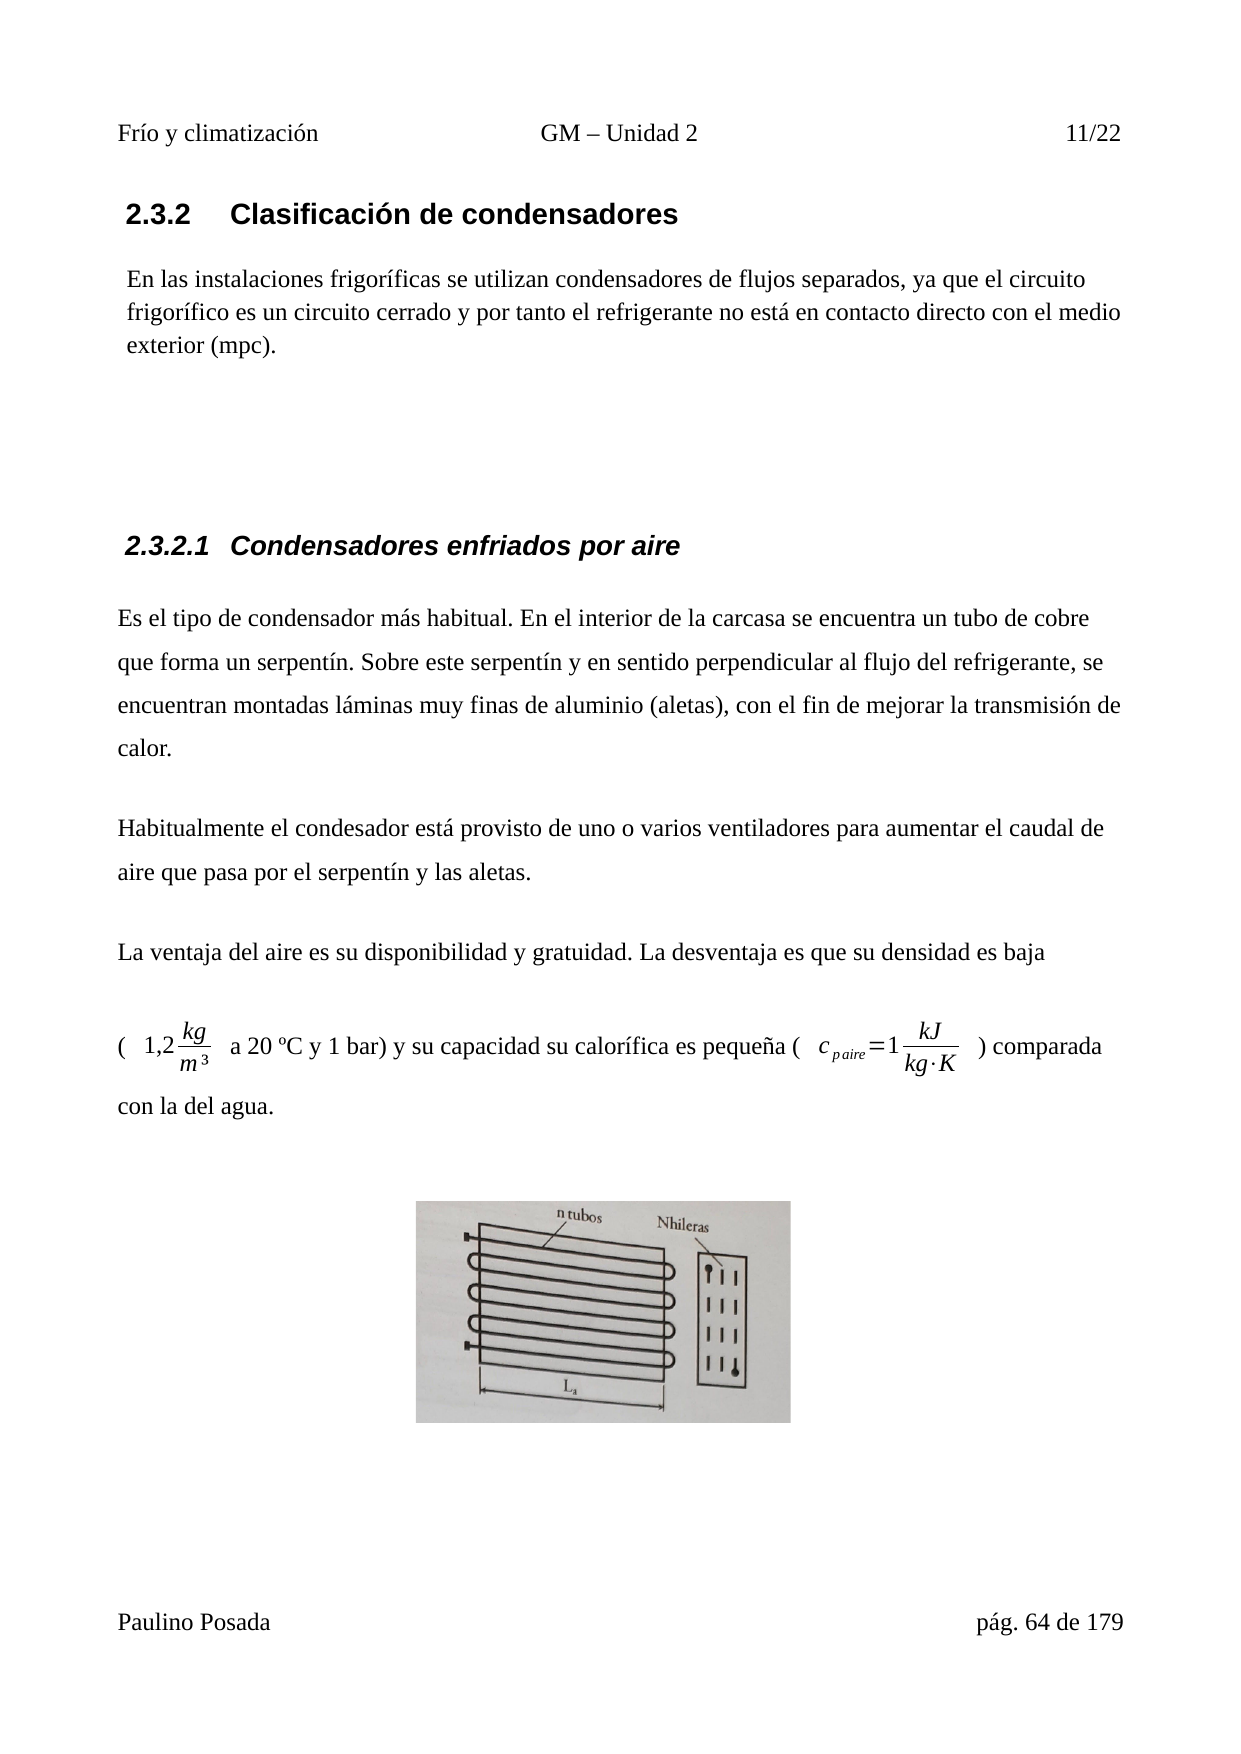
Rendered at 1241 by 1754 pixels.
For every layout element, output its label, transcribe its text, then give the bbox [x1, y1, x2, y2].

text La ventaja del aire es su disponibilidad y gratuidad. La desventaja es que su densidad es baja [117, 937, 1123, 966]
text Es el tipo de condensador más habitual. En el interior de la carcasa se encuentra un tubo de cobre que forma un serpentín. Sobre este serpentín y en sentido perpendicular al flujo del refrigerante, se encuentran montadas láminas muy finas de aluminio (aletas), con el fin de mejorar la transmisión de calor. [117, 603, 1123, 762]
subtitle Condensadores enfriados por aire [117, 529, 1123, 561]
subtitle Clasificación de condensadores [117, 197, 1123, 231]
text Habitualmente el condesador está provisto de uno o varios ventiladores para aumentar el caudal de aire que pasa por el serpentín y las aletas. [117, 813, 1123, 885]
picture [415, 1201, 791, 1423]
text En las instalaciones frigoríficas se utilizan condensadores de flujos separados, ya que el circuito frigorífico es un circuito cerrado y por tanto el refrigerante no está en contacto directo con el medio exterior (mpc). [126, 264, 1123, 359]
text (a 20 ºC y 1 bar) y su capacidad su calorífica es pequeña () comparada con la del agua. [117, 1018, 1123, 1120]
